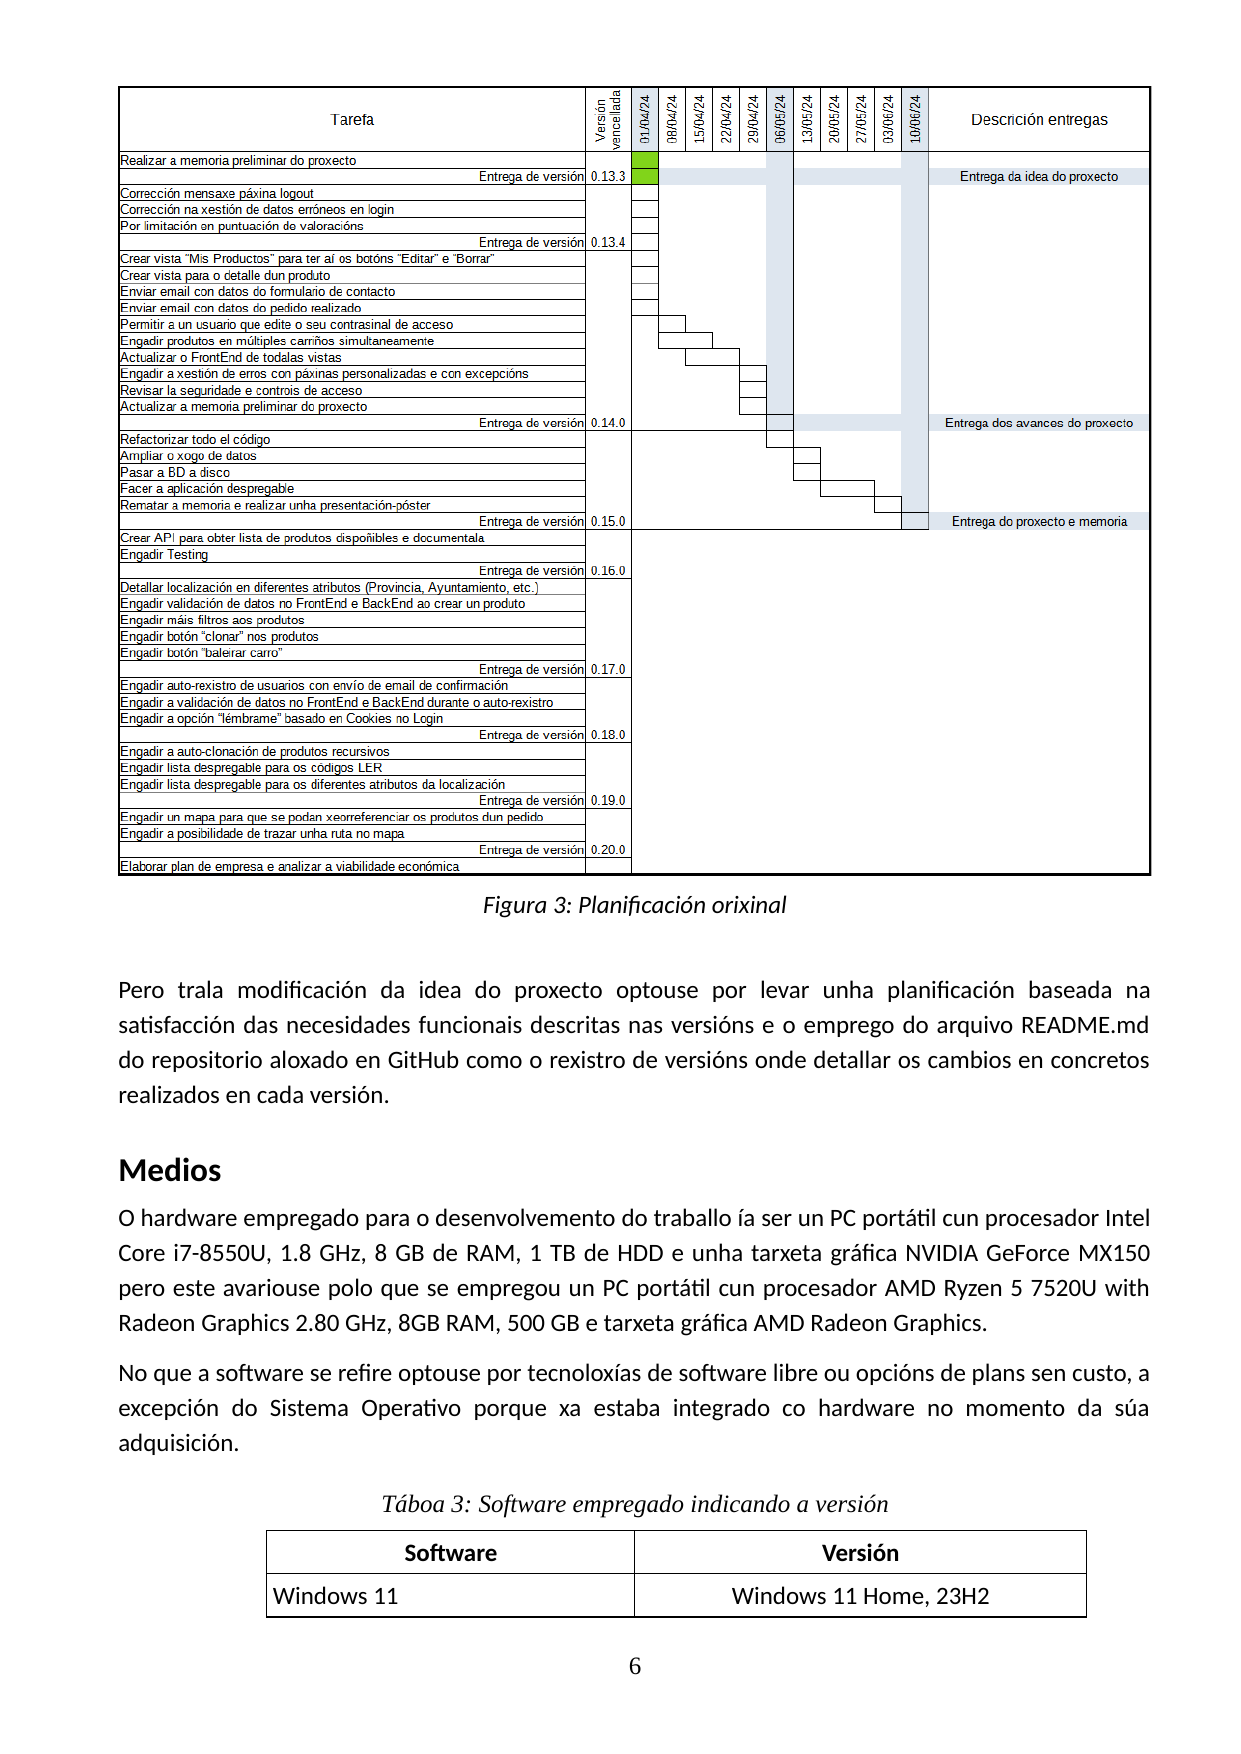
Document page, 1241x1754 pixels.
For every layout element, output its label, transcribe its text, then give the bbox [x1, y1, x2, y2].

table_cell Windows 11 Home, 23H2 [635, 1574, 1086, 1616]
table_cell Windows 11 [267, 1574, 634, 1616]
subtitle Medios [118, 1149, 1152, 1190]
text Táboa 3: Software empregado indicando a versión [118, 1489, 1152, 1518]
text Pero trala modificación da idea do proxecto optouse por levar unha planificación baseada na satisfacción das necesidades funcionais descritas nas versións e o emprego do arquivo README.md do repositorio aloxado en GitHub como o rexistro de versións onde detallar os cambios en concretos realizados en cada versión. [118, 974, 1152, 1109]
text O hardware empregado para o desenvolvemento do traballo ía ser un PC portátil cun procesador Intel Core i7-8550U, 1.8 GHz, 8 GB de RAM, 1 TB de HDD e unha tarxeta gráfica NVIDIA GeForce MX150 pero este avariouse polo que se empregou un PC portátil cun procesador AMD Ryzen 5 7520U with Radeon Graphics 2.80 GHz, 8GB RAM, 500 GB e tarxeta gráfica AMD Radeon Graphics. [118, 1202, 1152, 1338]
text No que a software se refire optouse por tecnoloxías de software libre ou opcións de plans sen custo, a excepción do Sistema Operativo porque xa estaba integrado co hardware no momento da súa adquisición. [118, 1357, 1152, 1457]
table_header Versión [635, 1531, 1086, 1573]
table_header Software [267, 1531, 634, 1573]
picture [118, 86, 1152, 877]
text Figura 3: Planificación orixinal [118, 877, 1152, 920]
